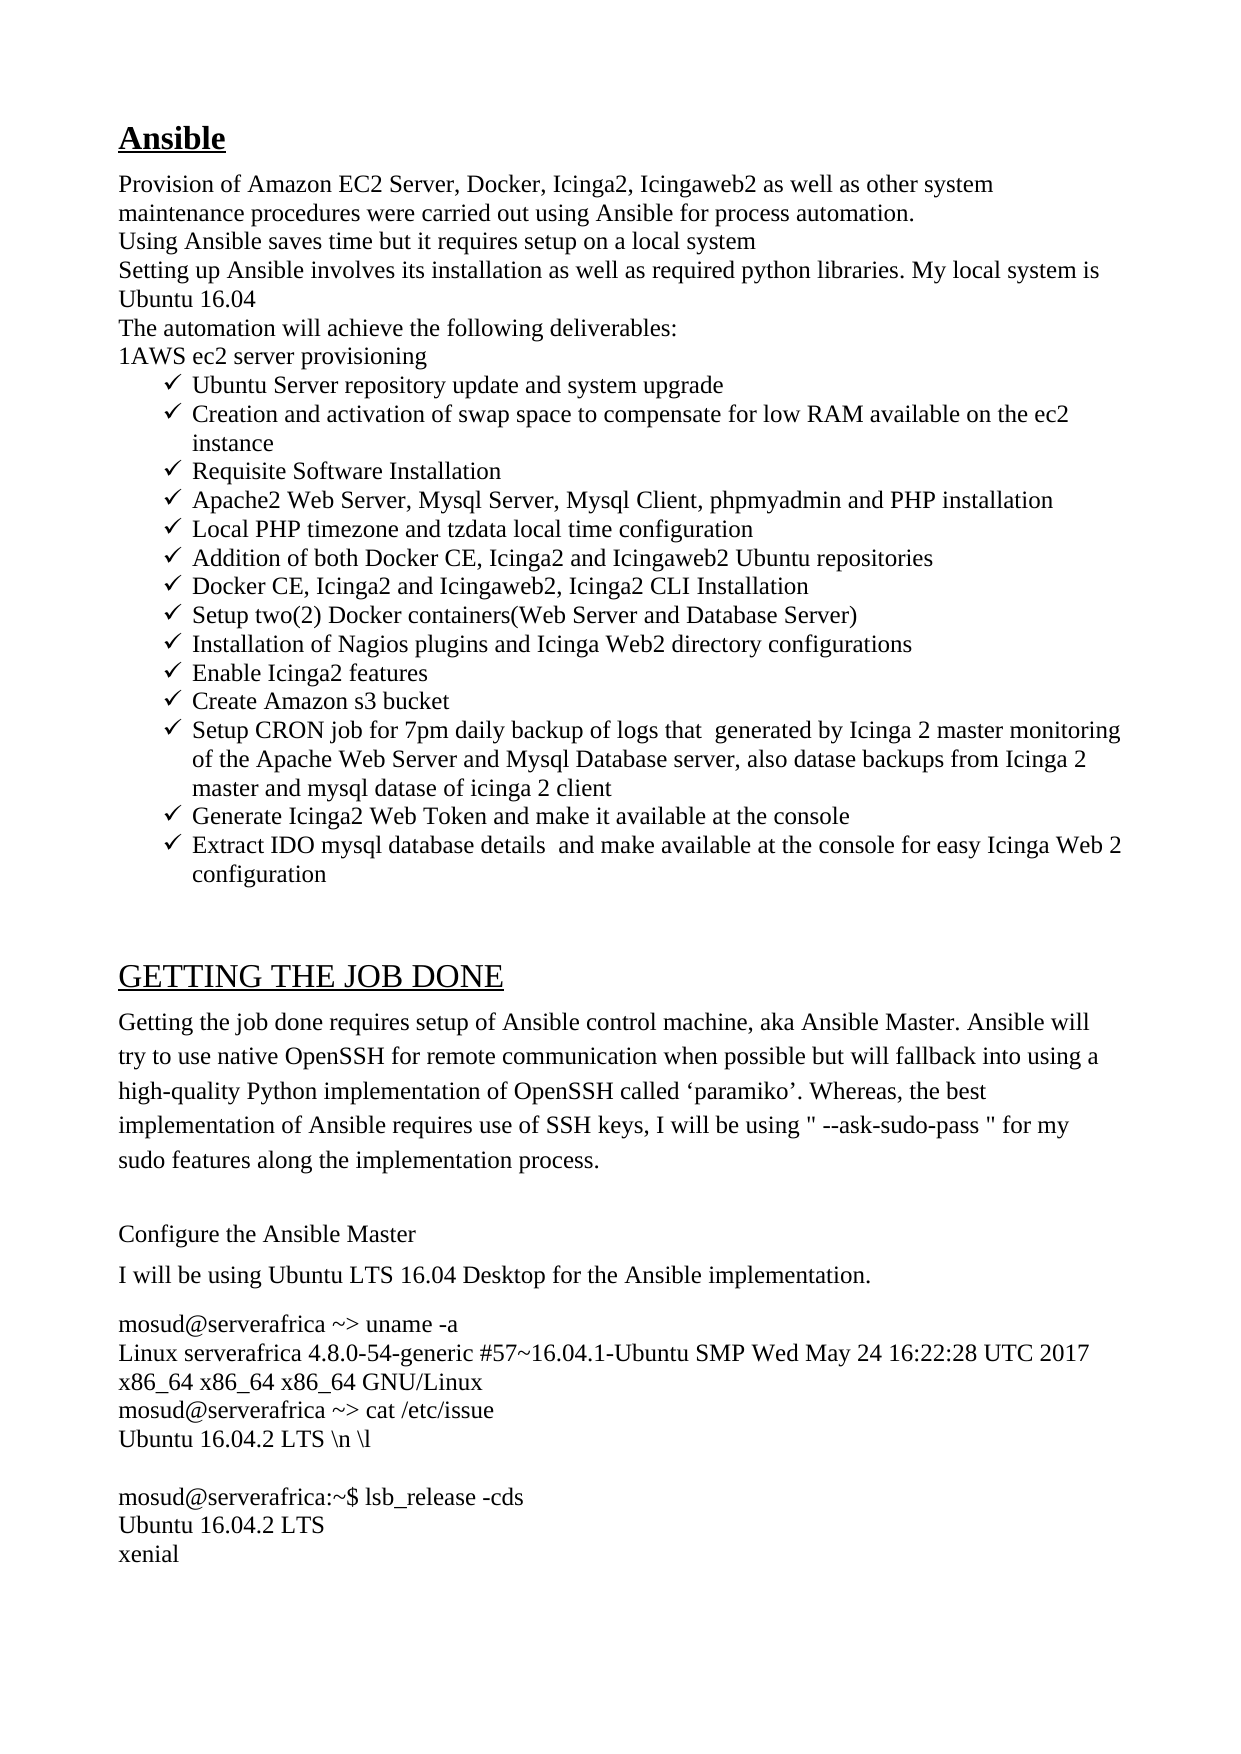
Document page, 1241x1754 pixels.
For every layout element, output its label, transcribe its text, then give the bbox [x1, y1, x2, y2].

text Linux serverafrica 4.8.0-54-generic #57~16.04.1-Ubuntu SMP Wed May 24 16:22:28 UTC 2017 x86_64 x86_64 x86_64 GNU/Linux [118, 1338, 1122, 1395]
text 1AWS ec2 server provisioning [118, 341, 1122, 370]
list Extract IDO mysql database details and make available at the console for easy Icinga Web 2 configuration [162, 830, 1122, 888]
text Getting the job done requires setup of Ansible control machine, aka Ansible Master. Ansible will try to use native OpenSSH for remote communication when possible but will fallback into using a high-quality Python implementation of OpenSSH called ‘paramiko’. Whereas, the best implementation of Ansible requires use of SSH keys, I will be using " --ask-sudo-pass " for my sudo features along the implementation process. [118, 1007, 1122, 1173]
text I will be using Ubuntu LTS 16.04 Desktop for the Ansible implementation. [118, 1260, 1122, 1289]
list Generate Icinga2 Web Token and make it available at the console [162, 801, 1122, 830]
subtitle Ansible [118, 118, 1122, 156]
text Ubuntu 16.04.2 LTS [118, 1510, 1122, 1539]
list Requisite Software Installation [162, 456, 1122, 485]
list Setup CRON job for 7pm daily backup of logs that generated by Icinga 2 master monitoring of the Apache Web Server and Mysql Database server, also datase backups from Icinga 2 master and mysql datase of icinga 2 client [162, 715, 1122, 801]
list Installation of Nagios plugins and Icinga Web2 directory configurations [162, 629, 1122, 658]
list Local PHP timezone and tzdata local time configuration [162, 514, 1122, 543]
subtitle GETTING THE JOB DONE [118, 956, 1122, 994]
text Provision of Amazon EC2 Server, Docker, Icinga2, Icingaweb2 as well as other system maintenance procedures were carried out using Ansible for process automation. [118, 169, 1122, 226]
text mosud@serverafrica ~> cat /etc/issue [118, 1395, 1122, 1424]
list Enable Icinga2 features [162, 658, 1122, 686]
text mosud@serverafrica ~> uname -a [118, 1309, 1122, 1338]
text Setting up Ansible involves its installation as well as required python libraries. My local system is Ubuntu 16.04 [118, 255, 1122, 313]
subtitle The automation will achieve the following deliverables: [118, 313, 1122, 341]
list Setup two(2) Docker containers(Web Server and Database Server) [162, 600, 1122, 629]
list Docker CE, Icinga2 and Icingaweb2, Icinga2 CLI Installation [162, 571, 1122, 600]
list Create Amazon s3 bucket [162, 686, 1122, 715]
text xenial [118, 1539, 1122, 1568]
list Ubuntu Server repository update and system upgrade [162, 370, 1122, 399]
text Ubuntu 16.04.2 LTS \n \l [118, 1424, 1122, 1453]
text mosud@serverafrica:~$ lsb_release -cds [118, 1482, 1122, 1510]
subtitle Configure the Ansible Master [118, 1219, 1122, 1248]
list Addition of both Docker CE, Icinga2 and Icingaweb2 Ubuntu repositories [162, 543, 1122, 571]
text Using Ansible saves time but it requires setup on a local system [118, 226, 1122, 255]
list Apache2 Web Server, Mysql Server, Mysql Client, phpmyadmin and PHP installation [162, 485, 1122, 514]
list Creation and activation of swap space to compensate for low RAM available on the ec2 instance [162, 399, 1122, 456]
